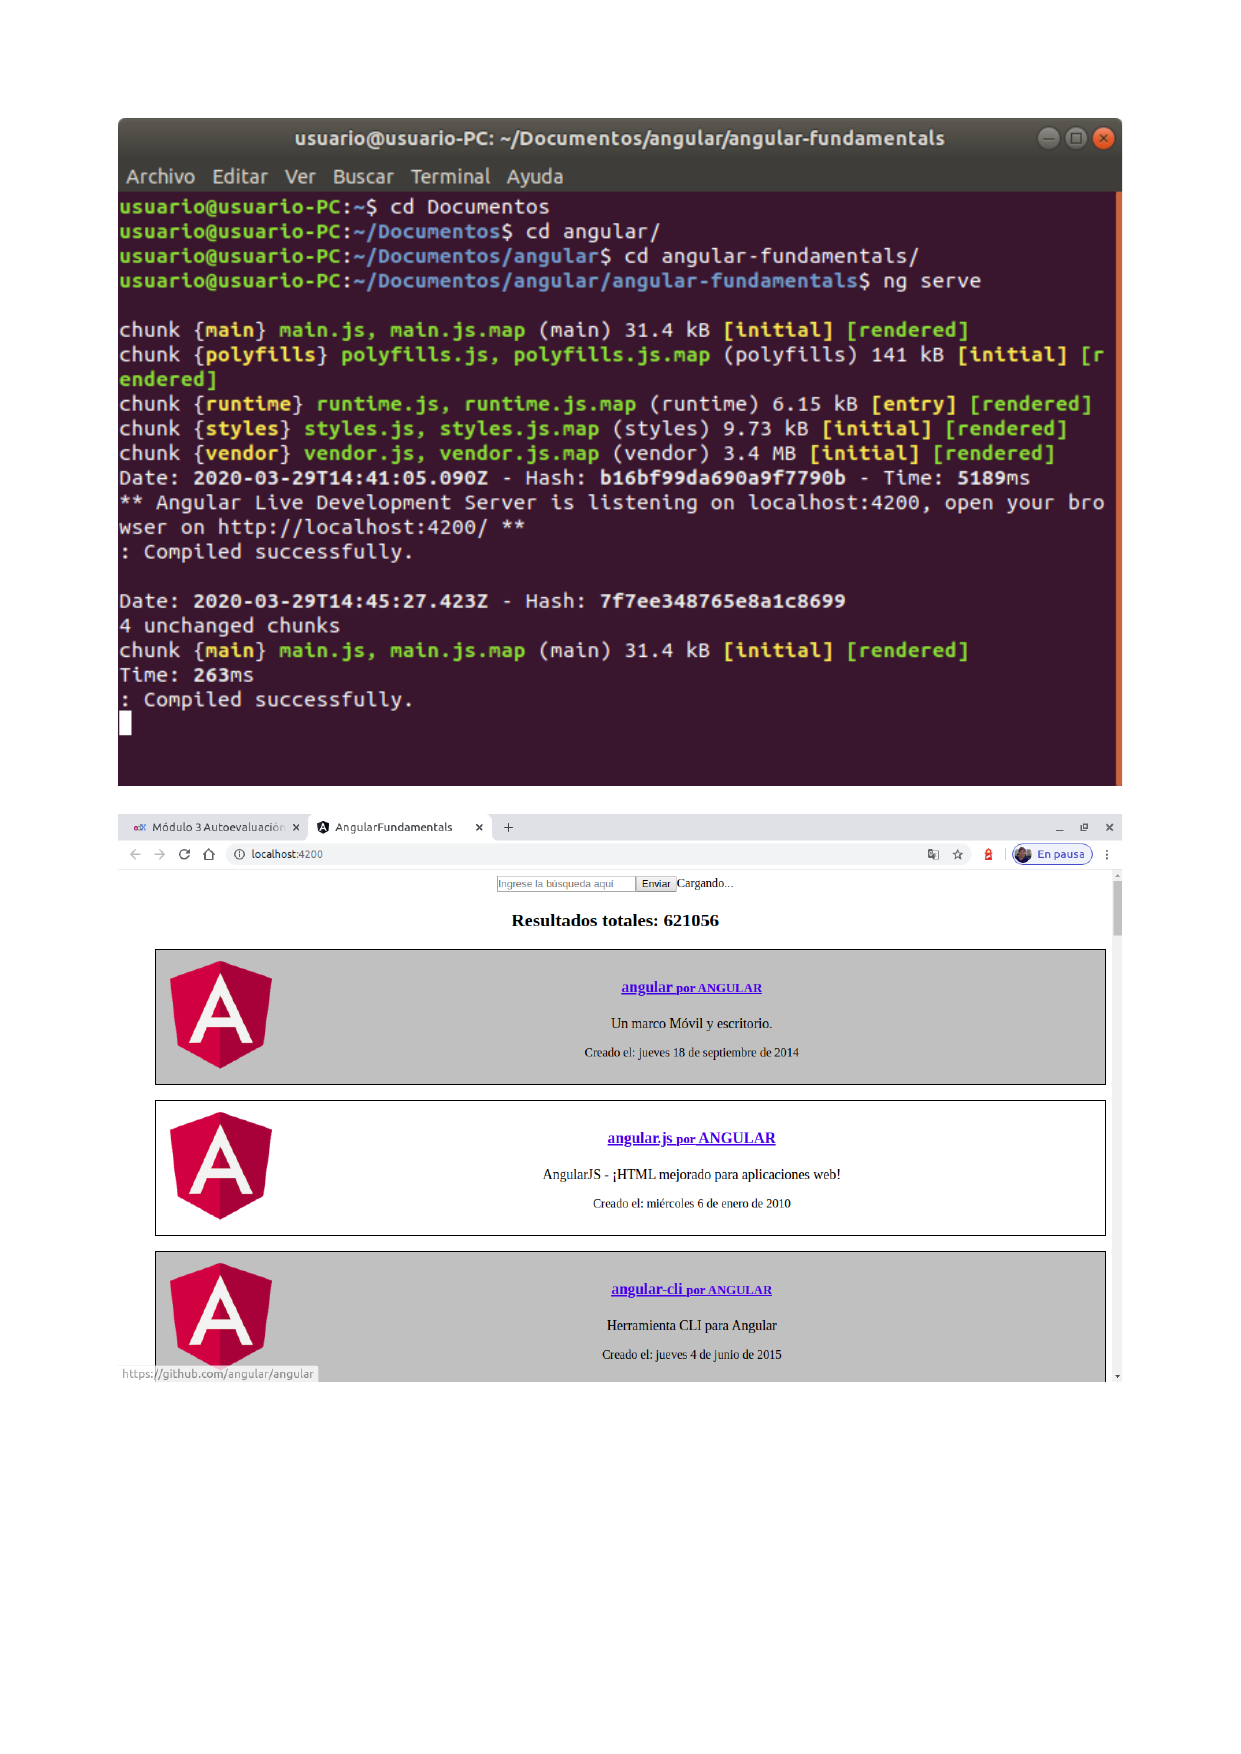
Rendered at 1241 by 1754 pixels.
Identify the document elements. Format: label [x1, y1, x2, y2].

picture [118, 814, 1123, 1382]
picture [118, 118, 1123, 786]
